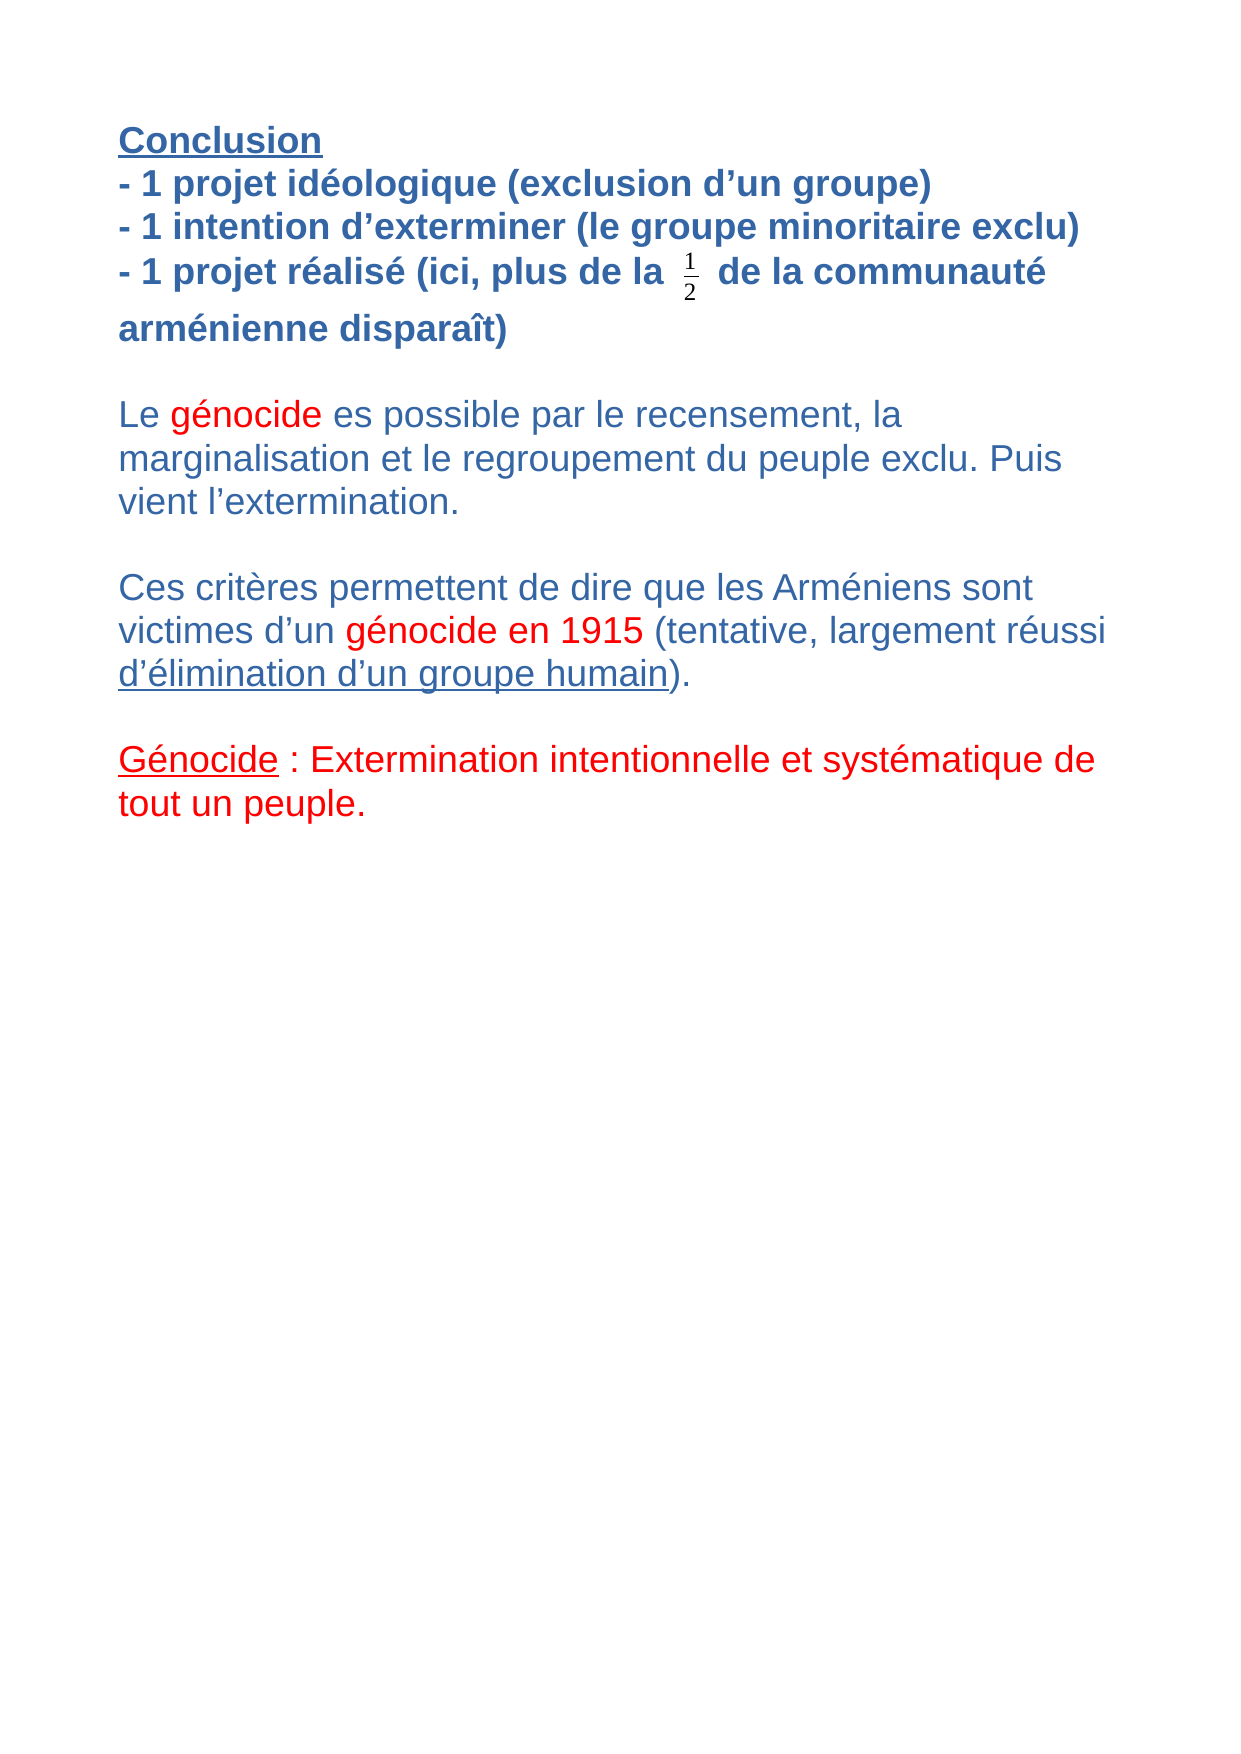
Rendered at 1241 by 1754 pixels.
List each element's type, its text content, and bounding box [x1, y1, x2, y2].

text Génocide : Extermination intentionnelle et systématique de tout un peuple. [118, 738, 1122, 824]
text Ces critères permettent de dire que les Arméniens sont victimes d’un génocide en 1915 (tentative, largement réussi d’élimination d’un groupe humain). [118, 565, 1122, 694]
text Conclusion [118, 118, 1122, 161]
text - 1 projet réalisé (ici, plus de lade la communauté arménienne disparaît) [118, 247, 1122, 349]
text - 1 intention d’exterminer (le groupe minoritaire exclu) [118, 204, 1122, 247]
text Le génocide es possible par le recensement, la marginalisation et le regroupement du peuple exclu. Puis vient l’extermination. [118, 393, 1122, 522]
text - 1 projet idéologique (exclusion d’un groupe) [118, 161, 1122, 204]
